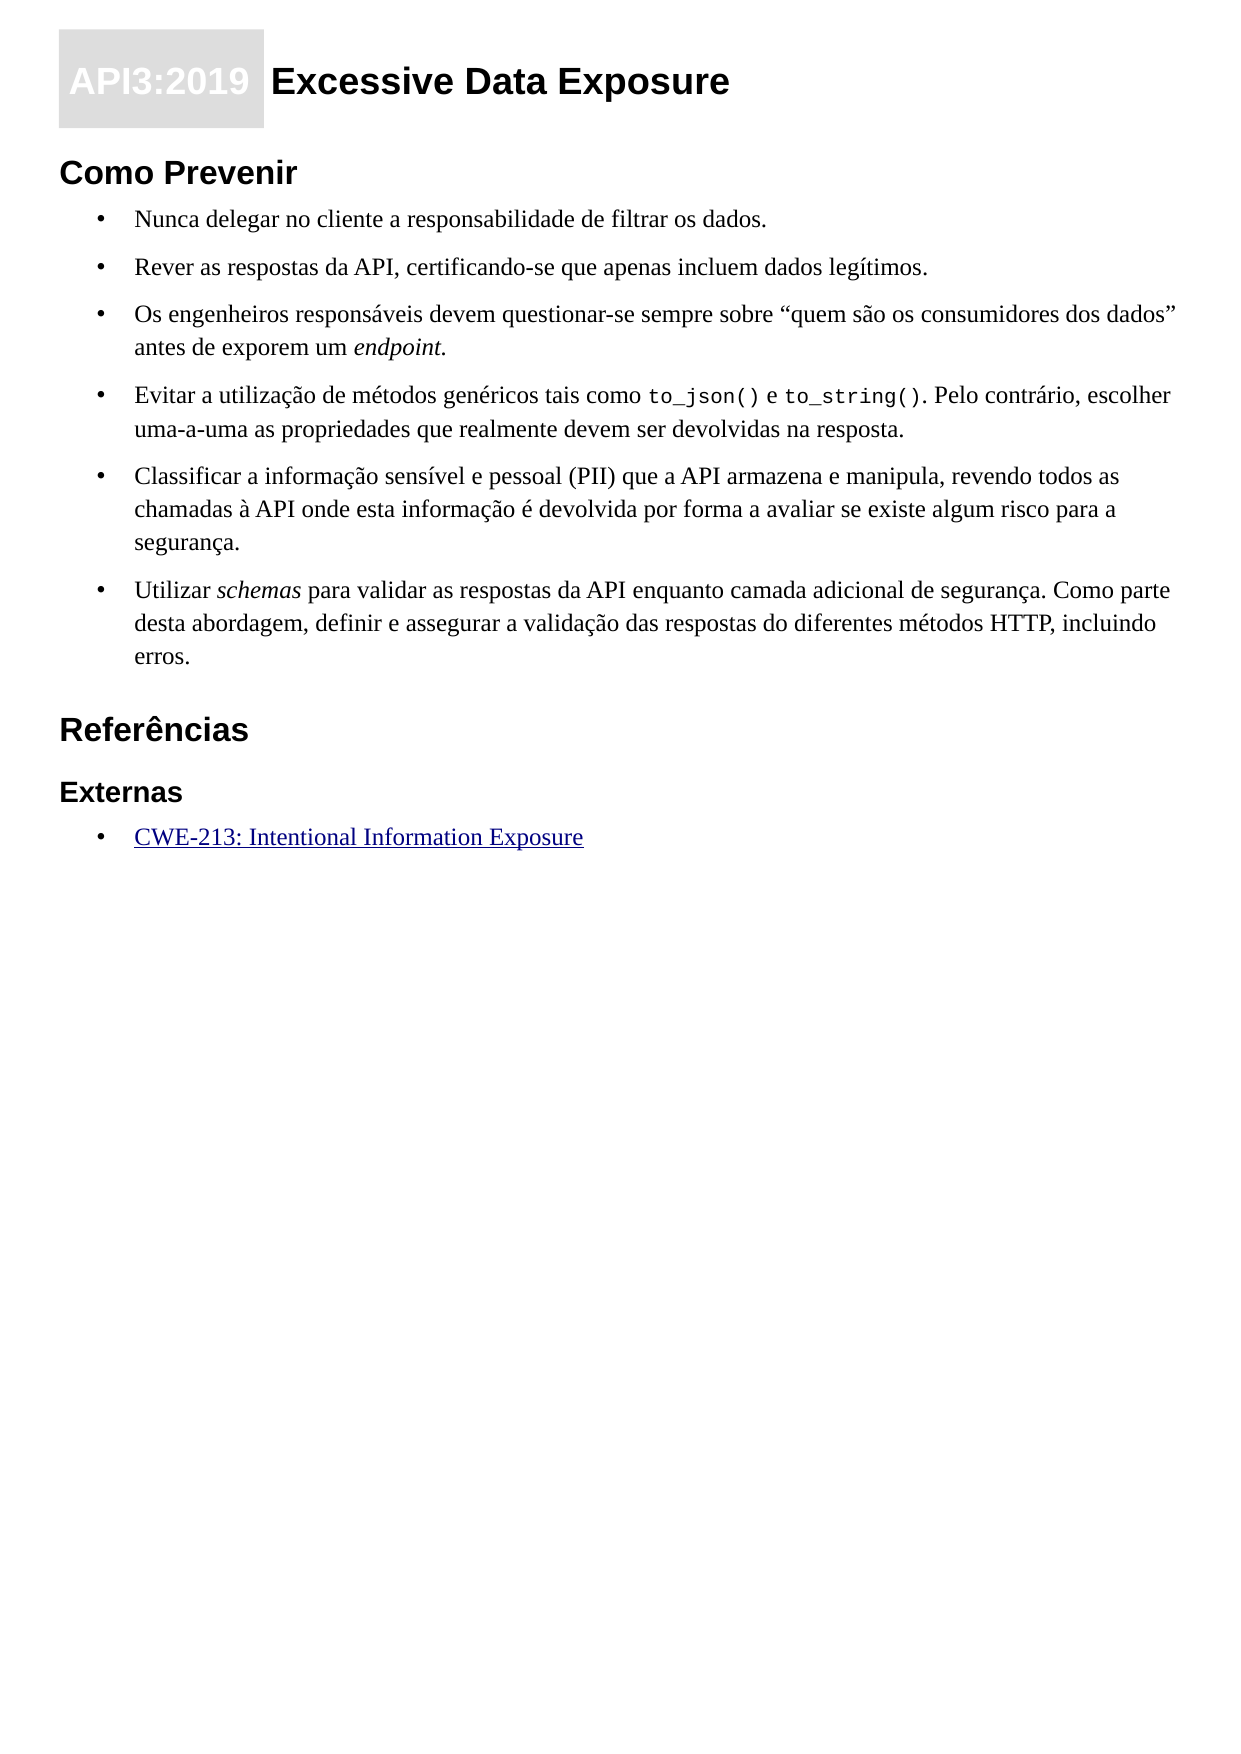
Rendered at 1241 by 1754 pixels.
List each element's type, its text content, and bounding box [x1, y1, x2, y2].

list Rever as respostas da API, certificando-se que apenas incluem dados legítimos. [97, 252, 1181, 281]
list Nunca delegar no cliente a responsabilidade de filtrar os dados. [97, 204, 1181, 233]
subtitle Externas [59, 775, 1181, 809]
subtitle Referências [59, 709, 1181, 748]
list Os engenheiros responsáveis devem questionar-se sempre sobre “quem são os consumidores dos dados” antes de exporem um endpoint. [97, 299, 1181, 361]
list CWE-213: Intentional Information Exposure [97, 822, 1181, 850]
list Classificar a informação sensível e pessoal (PII) que a API armazena e manipula, revendo todos as chamadas à API onde esta informação é devolvida por forma a avaliar se existe algum risco para a segurança. [97, 461, 1181, 556]
subtitle Como Prevenir [59, 153, 1181, 192]
list Utilizar schemas para validar as respostas da API enquanto camada adicional de segurança. Como parte desta abordagem, definir e assegurar a validação das respostas do diferentes métodos HTTP, incluindo erros. [97, 575, 1181, 670]
list Evitar a utilização de métodos genéricos tais como to_json() e to_string(). Pelo contrário, escolher uma-a-uma as propriedades que realmente devem ser devolvidas na resposta. [97, 380, 1181, 443]
